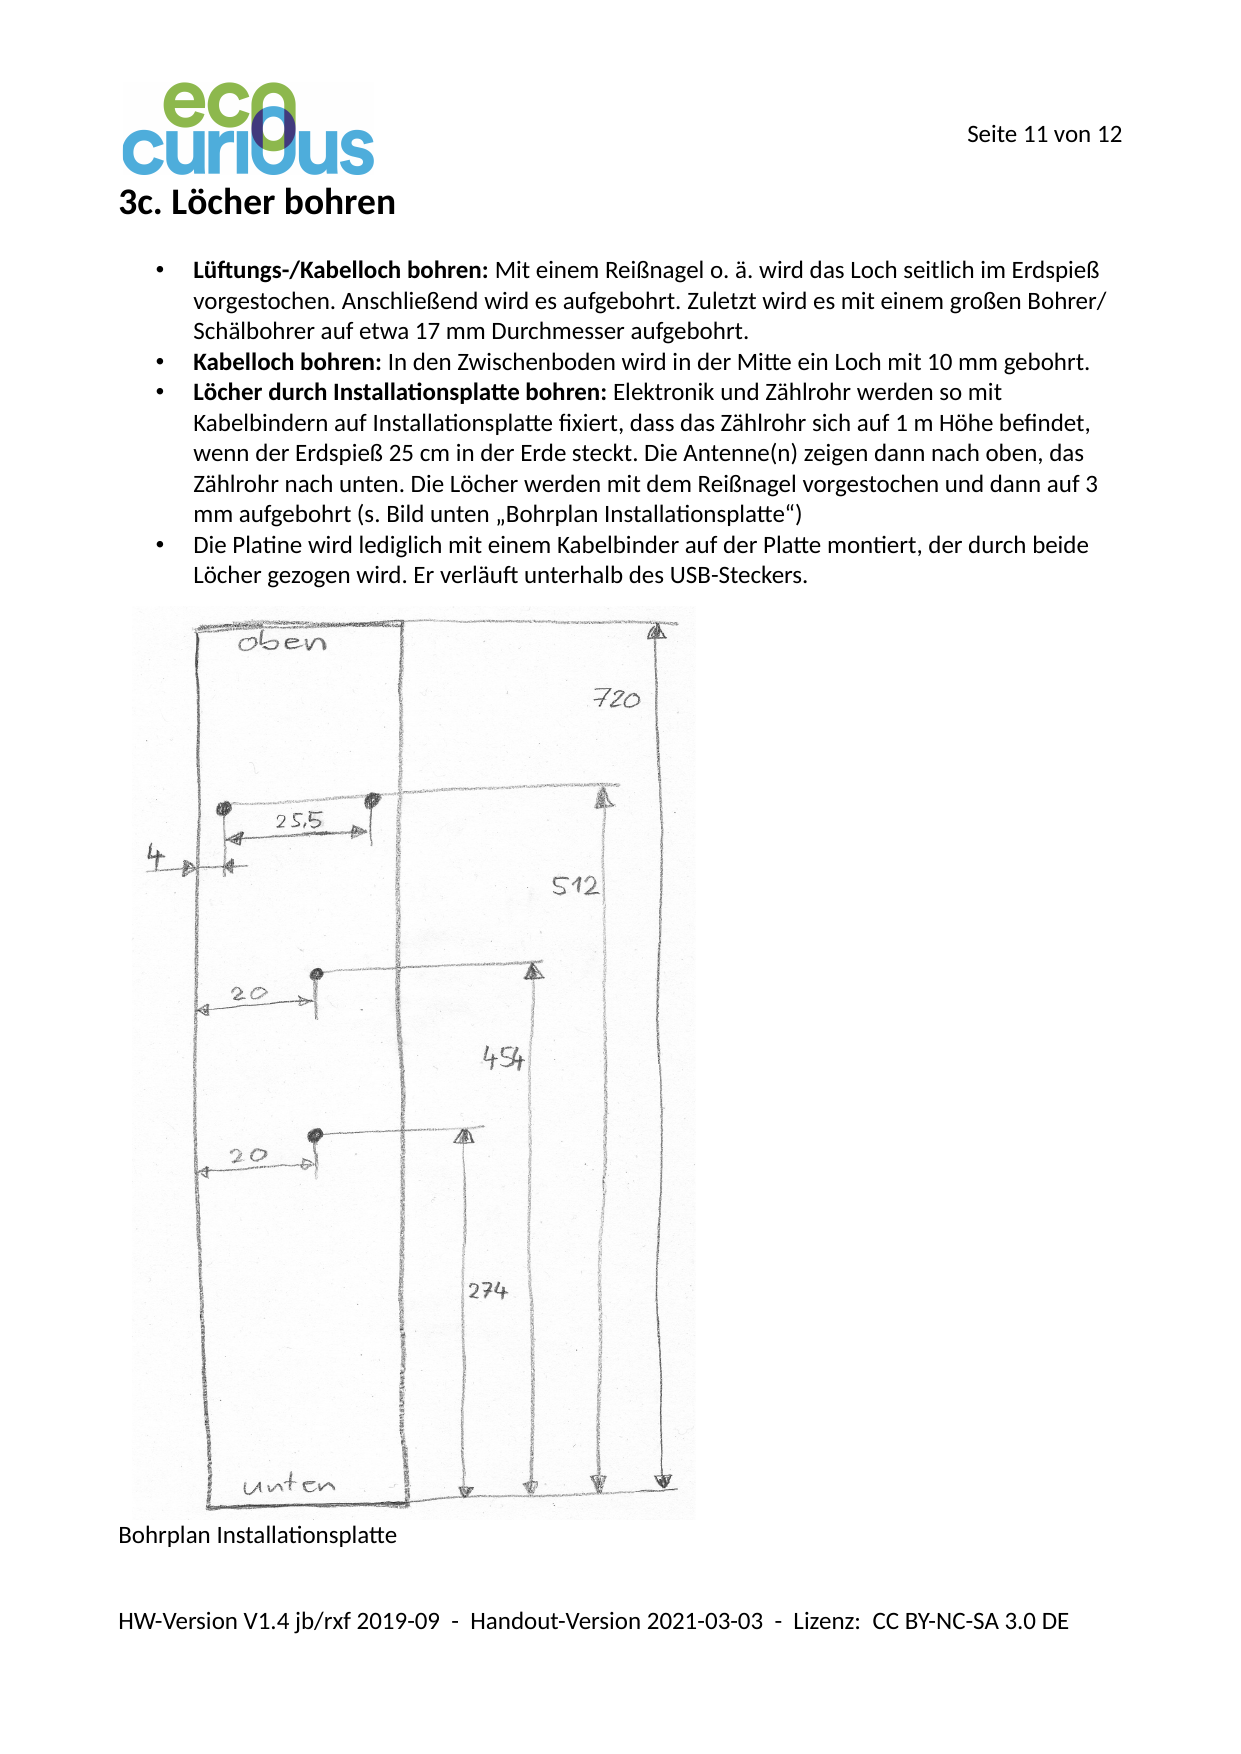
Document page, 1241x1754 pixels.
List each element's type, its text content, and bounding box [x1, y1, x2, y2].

list Löcher durch Installationsplatte bohren: Elektronik und Zählrohr werden so mit Kabelbindern auf Installationsplatte fixiert, dass das Zählrohr sich auf 1 m Höhe befindet, wenn der Erdspieß 25 cm in der Erde steckt. Die Antenne(n) zeigen dann nach oben, das Zählrohr nach unten. Die Löcher werden mit dem Reißnagel vorgestochen und dann auf 3 mm aufgebohrt (s. Bild unten „Bohrplan Installationsplatte“) [156, 377, 1122, 529]
text 3c. Löcher bohren [118, 178, 1122, 224]
list Kabelloch bohren: In den Zwischenboden wird in der Mitte ein Loch mit 10 mm gebohrt. [156, 346, 1122, 377]
picture [131, 606, 696, 1520]
text Bohrplan Installationsplatte [118, 590, 1122, 1550]
list Lüftungs-/Kabelloch bohren: Mit einem Reißnagel o. ä. wird das Loch seitlich im Erdspieß vorgestochen. Anschließend wird es aufgebohrt. Zuletzt wird es mit einem großen Bohrer/ Schälbohrer auf etwa 17 mm Durchmesser aufgebohrt. [156, 254, 1122, 346]
picture [122, 82, 374, 175]
list Die Platine wird lediglich mit einem Kabelbinder auf der Platte montiert, der durch beide Löcher gezogen wird. Er verläuft unterhalb des USB-Steckers. [156, 529, 1122, 590]
